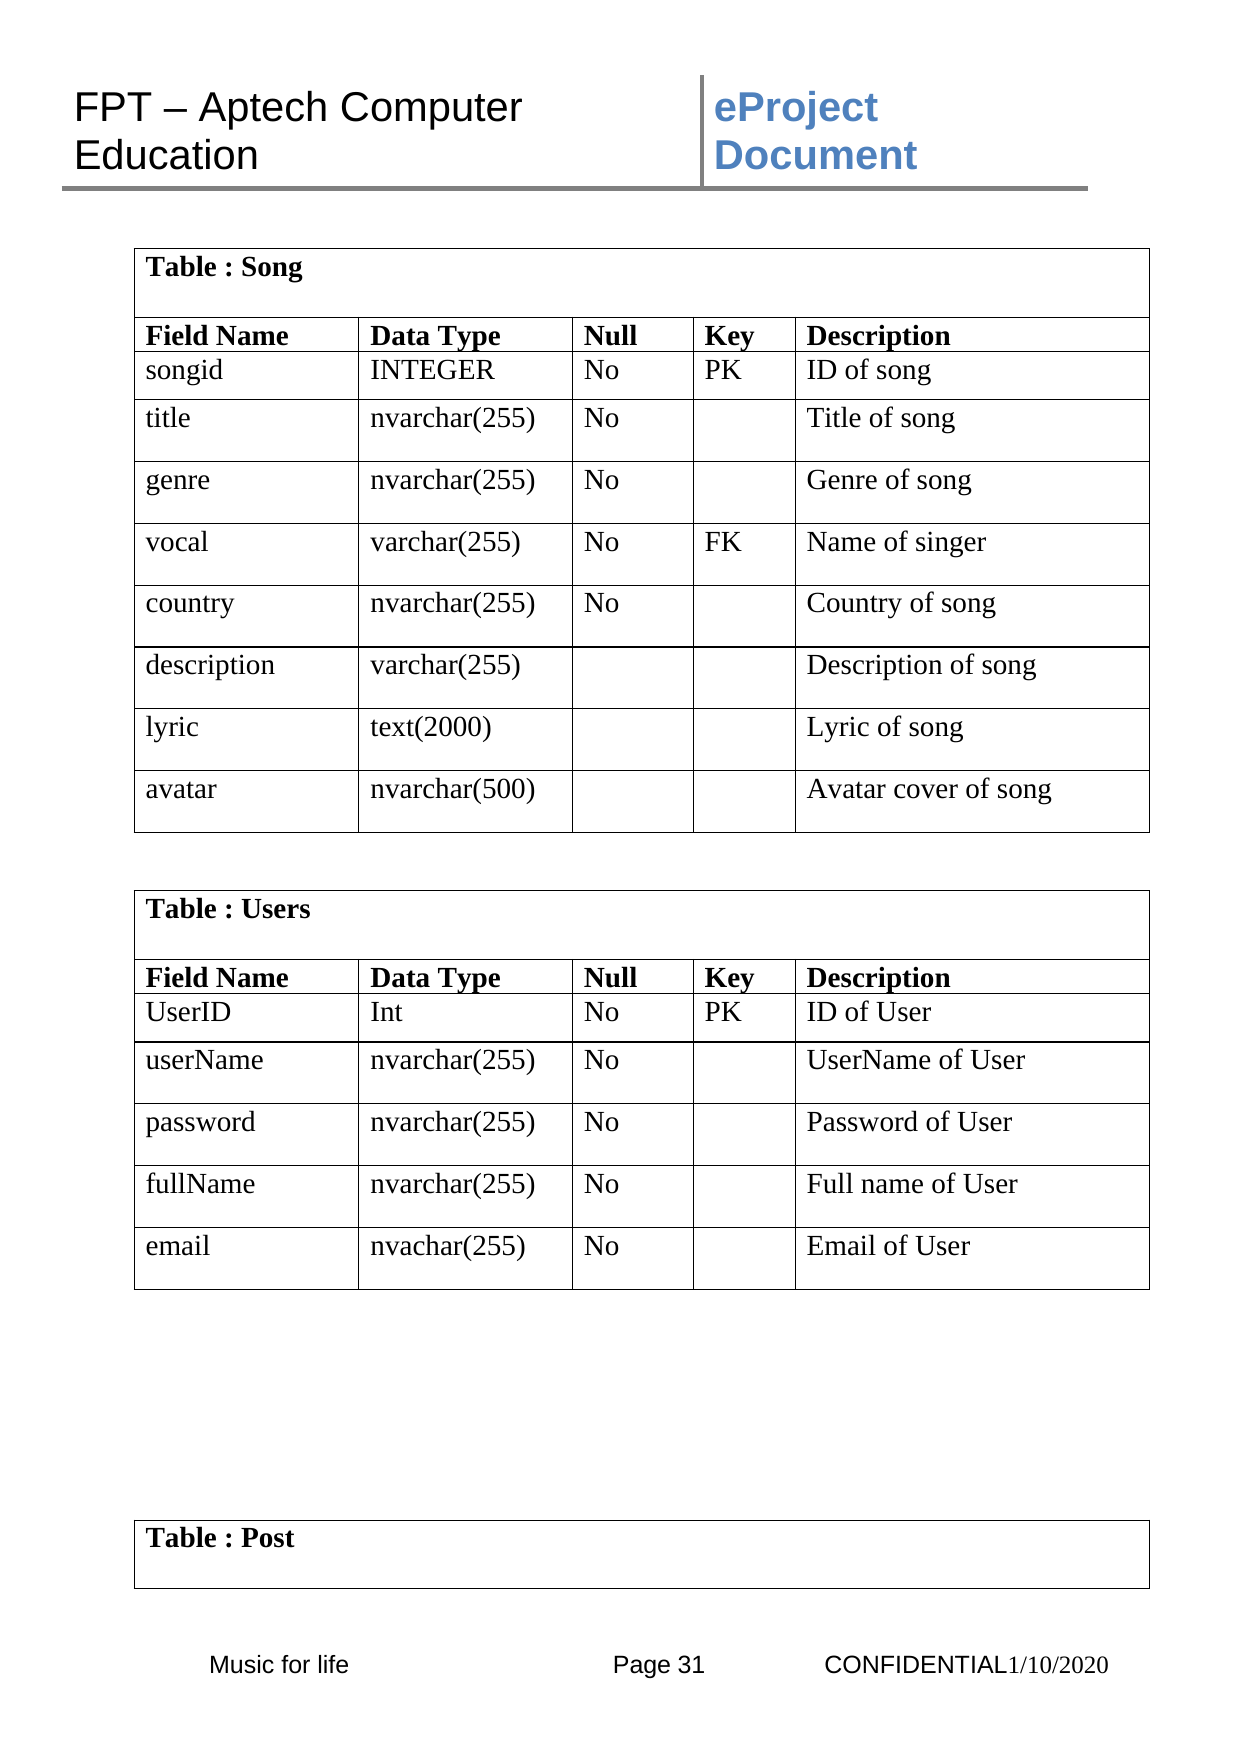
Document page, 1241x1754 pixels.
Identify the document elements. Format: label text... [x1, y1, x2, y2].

table_cell [694, 462, 795, 523]
table_cell Title of song [796, 400, 1149, 461]
table_cell [573, 709, 693, 770]
table_cell [694, 771, 795, 832]
table_cell Avatar cover of song [796, 771, 1149, 832]
table_cell password [135, 1104, 358, 1165]
table_cell Field Name [135, 318, 358, 351]
table_cell nvarchar(255) [359, 400, 572, 461]
table_cell genre [135, 462, 358, 523]
table_cell Genre of song [796, 462, 1149, 523]
table_cell [694, 1166, 795, 1227]
table_cell UserName of User [796, 1043, 1149, 1103]
table_cell Data Type [359, 960, 572, 993]
table_cell email [135, 1228, 358, 1288]
table_cell songid [135, 352, 358, 399]
table_cell Description [796, 318, 1149, 351]
table_cell Email of User [796, 1228, 1149, 1288]
table_cell No [573, 524, 693, 584]
table_cell [694, 648, 795, 708]
table_cell Key [694, 318, 795, 351]
table_cell Description [796, 960, 1149, 993]
table_cell UserID [135, 994, 358, 1041]
table_cell No [573, 352, 693, 399]
table_cell No [573, 586, 693, 646]
table_cell text(2000) [359, 709, 572, 770]
table_cell title [135, 400, 358, 461]
table_cell [694, 586, 795, 646]
table_cell PK [694, 994, 795, 1041]
table_cell nvarchar(255) [359, 462, 572, 523]
table_cell Int [359, 994, 572, 1041]
table_cell nvarchar(255) [359, 1104, 572, 1165]
table_cell Full name of User [796, 1166, 1149, 1227]
table_cell No [573, 462, 693, 523]
table_cell No [573, 1104, 693, 1165]
table_cell avatar [135, 771, 358, 832]
table_cell FK [694, 524, 795, 584]
table_cell ID of User [796, 994, 1149, 1041]
table_cell No [573, 994, 693, 1041]
table_cell country [135, 586, 358, 646]
table_cell No [573, 1166, 693, 1227]
table_cell Lyric of song [796, 709, 1149, 770]
table_cell ID of song [796, 352, 1149, 399]
table_cell [694, 1043, 795, 1103]
table_cell [694, 709, 795, 770]
table_cell nvachar(255) [359, 1228, 572, 1288]
table_cell Description of song [796, 648, 1149, 708]
table_cell [573, 771, 693, 832]
table_cell nvarchar(500) [359, 771, 572, 832]
table_cell nvarchar(255) [359, 1166, 572, 1227]
table_cell Field Name [135, 960, 358, 993]
table_cell No [573, 1043, 693, 1103]
table_cell [694, 1228, 795, 1288]
table_cell vocal [135, 524, 358, 584]
table_cell INTEGER [359, 352, 572, 399]
table_cell nvarchar(255) [359, 1043, 572, 1103]
table_cell [694, 1104, 795, 1165]
table_cell PK [694, 352, 795, 399]
table_cell fullName [135, 1166, 358, 1227]
table_cell description [135, 648, 358, 708]
table_cell Country of song [796, 586, 1149, 646]
table_header Table : Song [135, 249, 1149, 317]
table_cell [573, 648, 693, 708]
table_cell lyric [135, 709, 358, 770]
table_header Table : Post [135, 1521, 1149, 1588]
table_cell Name of singer [796, 524, 1149, 584]
table_cell varchar(255) [359, 524, 572, 584]
table_cell [694, 400, 795, 461]
table_cell userName [135, 1043, 358, 1103]
table_header Table : Users [135, 891, 1149, 959]
table_cell Key [694, 960, 795, 993]
table_cell Null [573, 960, 693, 993]
table_cell No [573, 400, 693, 461]
table_cell nvarchar(255) [359, 586, 572, 646]
table_cell Data Type [359, 318, 572, 351]
table_cell No [573, 1228, 693, 1288]
table_cell varchar(255) [359, 648, 572, 708]
table_cell Null [573, 318, 693, 351]
table_cell Password of User [796, 1104, 1149, 1165]
